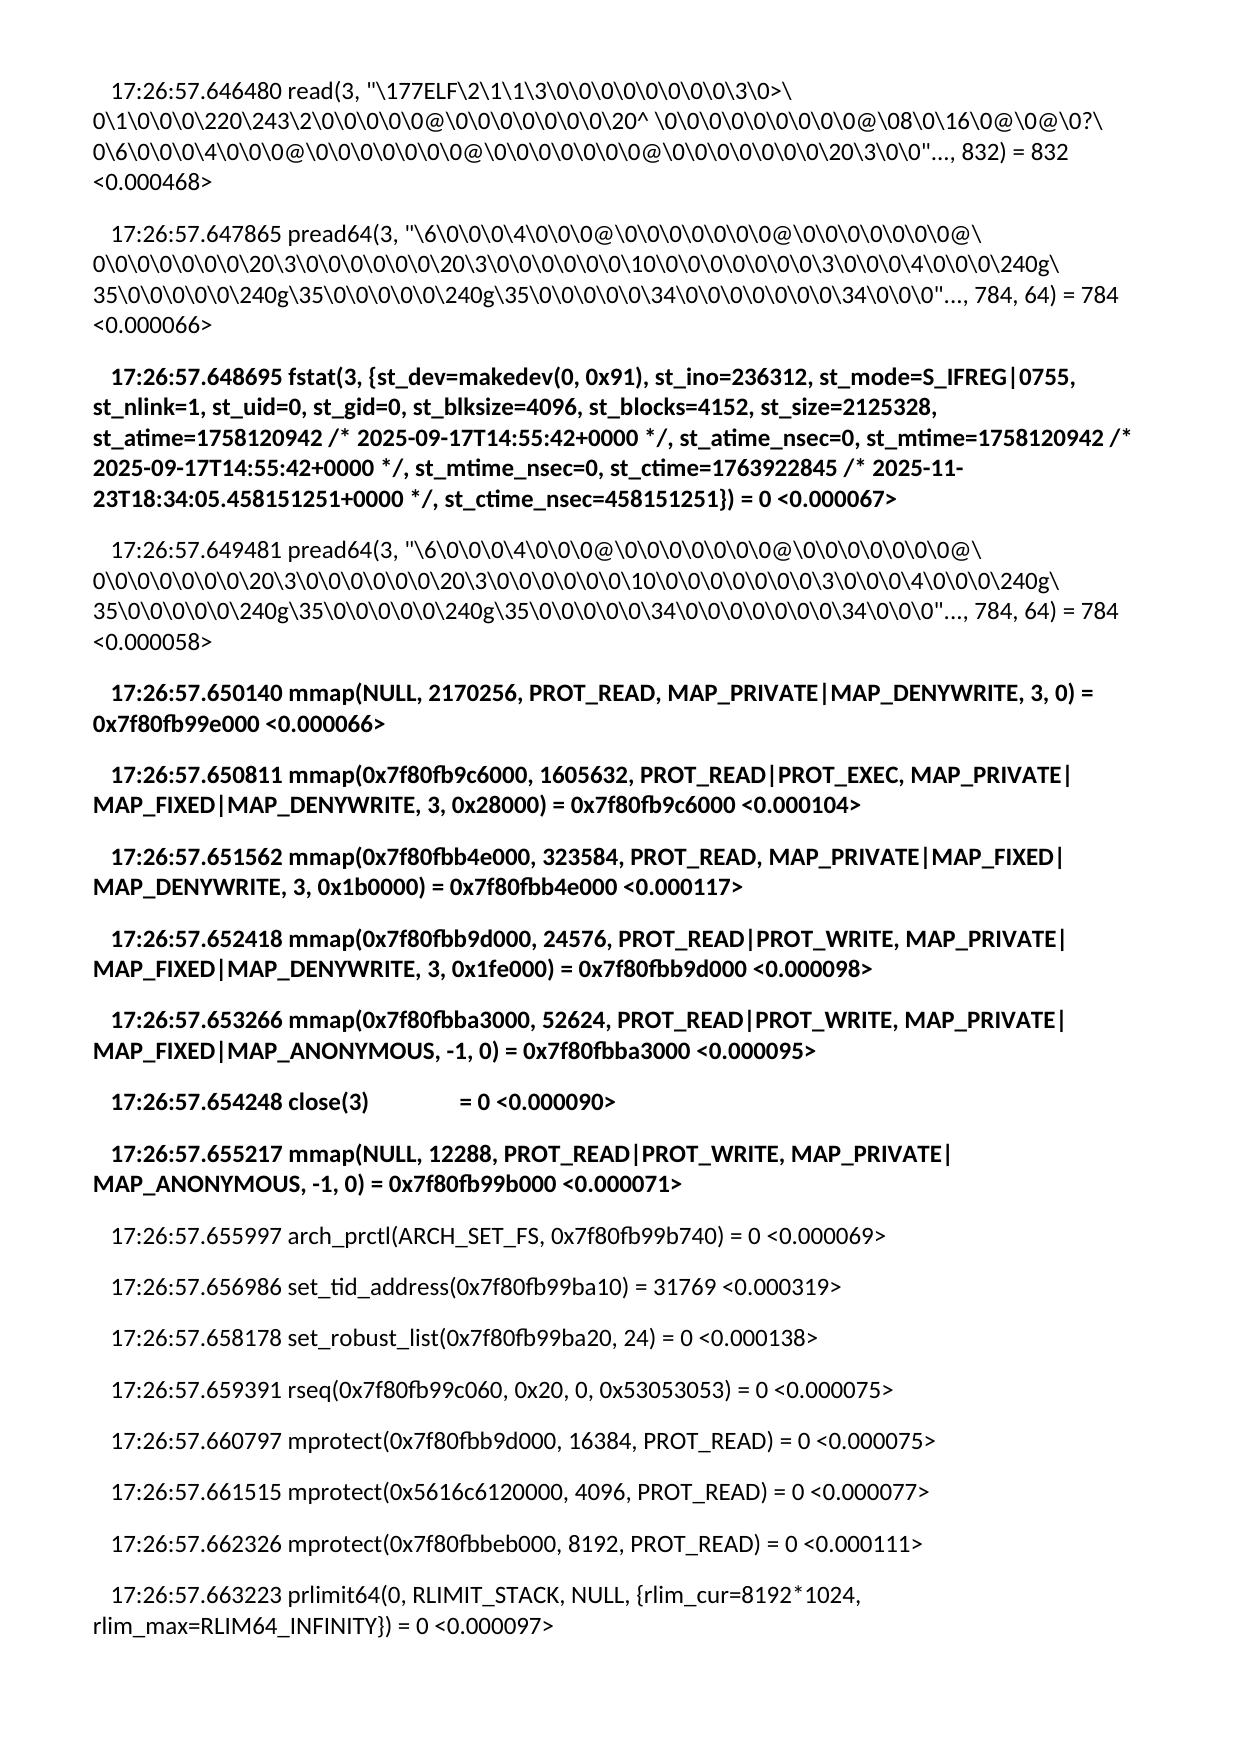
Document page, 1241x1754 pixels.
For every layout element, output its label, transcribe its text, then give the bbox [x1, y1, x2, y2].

text 17:26:57.658178 set_robust_list(0x7f80fb99ba20, 24) = 0 <0.000138> [93, 1322, 1147, 1353]
text 17:26:57.648695 fstat(3, {st_dev=makedev(0, 0x91), st_ino=236312, st_mode=S_IFREG|0755, st_nlink=1, st_uid=0, st_gid=0, st_blksize=4096, st_blocks=4152, st_size=2125328, st_atime=1758120942 /* 2025-09-17T14:55:42+0000 */, st_atime_nsec=0, st_mtime=1758120942 /* 2025-09-17T14:55:42+0000 */, st_mtime_nsec=0, st_ctime=1763922845 /* 2025-11-23T18:34:05.458151251+0000 */, st_ctime_nsec=458151251}) = 0 <0.000067> [93, 361, 1147, 513]
text 17:26:57.652418 mmap(0x7f80fbb9d000, 24576, PROT_READ|PROT_WRITE, MAP_PRIVATE|MAP_FIXED|MAP_DENYWRITE, 3, 0x1fe000) = 0x7f80fbb9d000 <0.000098> [93, 923, 1147, 984]
text 17:26:57.661515 mprotect(0x5616c6120000, 4096, PROT_READ) = 0 <0.000077> [93, 1477, 1147, 1507]
text 17:26:57.656986 set_tid_address(0x7f80fb99ba10) = 31769 <0.000319> [93, 1271, 1147, 1302]
text 17:26:57.650811 mmap(0x7f80fb9c6000, 1605632, PROT_READ|PROT_EXEC, MAP_PRIVATE|MAP_FIXED|MAP_DENYWRITE, 3, 0x28000) = 0x7f80fb9c6000 <0.000104> [93, 759, 1147, 820]
text 17:26:57.647865 pread64(3, "\6\0\0\0\4\0\0\0@\0\0\0\0\0\0\0@\0\0\0\0\0\0\0@\0\0\0\0\0\0\0\20\3\0\0\0\0\0\0\20\3\0\0\0\0\0\0\10\0\0\0\0\0\0\0\3\0\0\0\4\0\0\0\240g\35\0\0\0\0\0\240g\35\0\0\0\0\0\240g\35\0\0\0\0\0\34\0\0\0\0\0\0\0\34\0\0\0"..., 784, 64) = 784 <0.000066> [93, 218, 1147, 340]
text 17:26:57.659391 rseq(0x7f80fb99c060, 0x20, 0, 0x53053053) = 0 <0.000075> [93, 1374, 1147, 1404]
text 17:26:57.651562 mmap(0x7f80fbb4e000, 323584, PROT_READ, MAP_PRIVATE|MAP_FIXED|MAP_DENYWRITE, 3, 0x1b0000) = 0x7f80fbb4e000 <0.000117> [93, 841, 1147, 902]
text 17:26:57.662326 mprotect(0x7f80fbbeb000, 8192, PROT_READ) = 0 <0.000111> [93, 1528, 1147, 1558]
text 17:26:57.649481 pread64(3, "\6\0\0\0\4\0\0\0@\0\0\0\0\0\0\0@\0\0\0\0\0\0\0@\0\0\0\0\0\0\0\20\3\0\0\0\0\0\0\20\3\0\0\0\0\0\0\10\0\0\0\0\0\0\0\3\0\0\0\4\0\0\0\240g\35\0\0\0\0\0\240g\35\0\0\0\0\0\240g\35\0\0\0\0\0\34\0\0\0\0\0\0\0\34\0\0\0"..., 784, 64) = 784 <0.000058> [93, 534, 1147, 656]
text 17:26:57.655217 mmap(NULL, 12288, PROT_READ|PROT_WRITE, MAP_PRIVATE|MAP_ANONYMOUS, -1, 0) = 0x7f80fb99b000 <0.000071> [93, 1138, 1147, 1199]
text 17:26:57.660797 mprotect(0x7f80fbb9d000, 16384, PROT_READ) = 0 <0.000075> [93, 1425, 1147, 1456]
text 17:26:57.646480 read(3, "\177ELF\2\1\1\3\0\0\0\0\0\0\0\0\3\0>\0\1\0\0\0\220\243\2\0\0\0\0\0@\0\0\0\0\0\0\0\20^ \0\0\0\0\0\0\0\0\0@\08\0\16\0@\0@\0?\0\6\0\0\0\4\0\0\0@\0\0\0\0\0\0\0@\0\0\0\0\0\0\0@\0\0\0\0\0\0\0\20\3\0\0"..., 832) = 832 <0.000468> [93, 75, 1147, 197]
text 17:26:57.650140 mmap(NULL, 2170256, PROT_READ, MAP_PRIVATE|MAP_DENYWRITE, 3, 0) = 0x7f80fb99e000 <0.000066> [93, 677, 1147, 738]
text 17:26:57.663223 prlimit64(0, RLIMIT_STACK, NULL, {rlim_cur=8192*1024, rlim_max=RLIM64_INFINITY}) = 0 <0.000097> [93, 1579, 1147, 1640]
text 17:26:57.654248 close(3) = 0 <0.000090> [93, 1087, 1147, 1117]
text 17:26:57.653266 mmap(0x7f80fbba3000, 52624, PROT_READ|PROT_WRITE, MAP_PRIVATE|MAP_FIXED|MAP_ANONYMOUS, -1, 0) = 0x7f80fbba3000 <0.000095> [93, 1005, 1147, 1066]
text 17:26:57.655997 arch_prctl(ARCH_SET_FS, 0x7f80fb99b740) = 0 <0.000069> [93, 1220, 1147, 1250]
